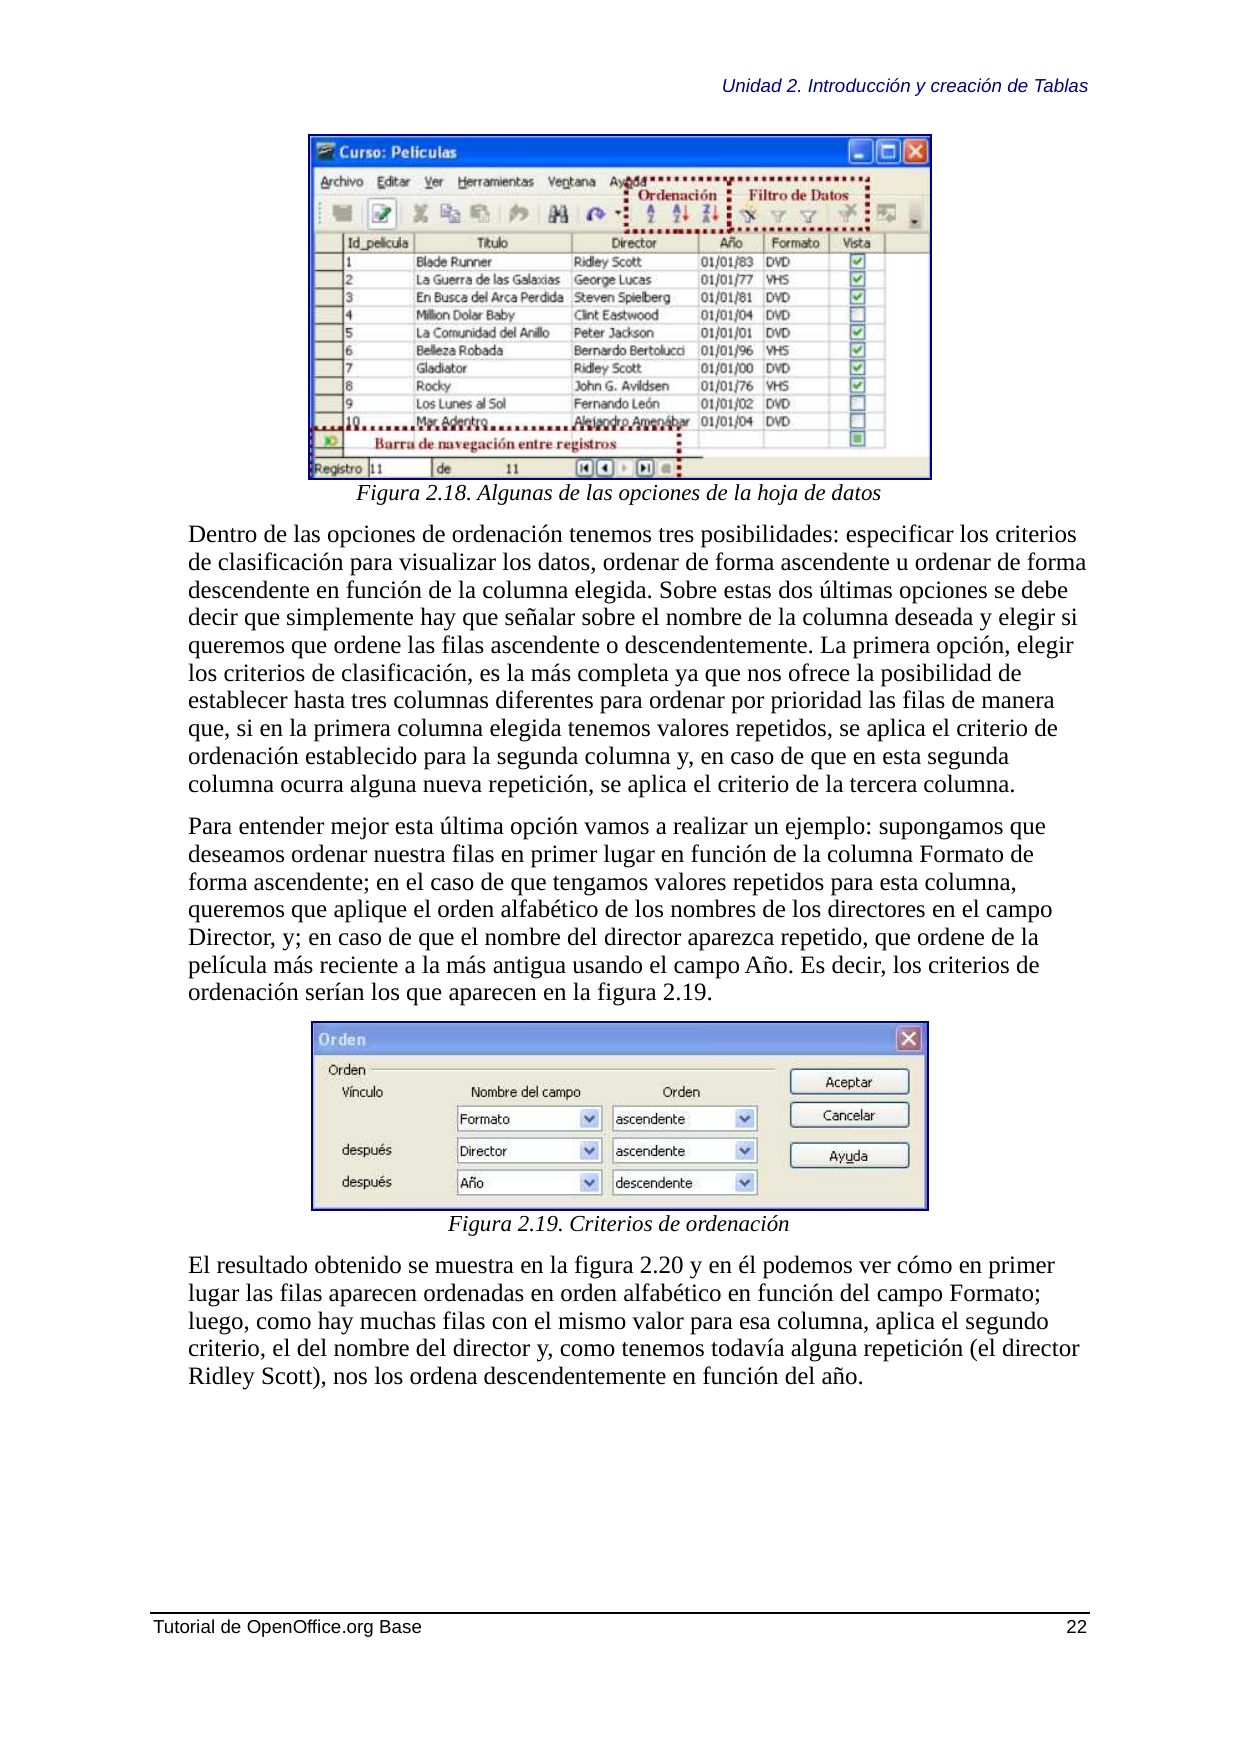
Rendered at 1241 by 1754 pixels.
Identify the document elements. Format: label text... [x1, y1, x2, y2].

text Para entender mejor esta última opción vamos a realizar un ejemplo: supongamos que deseamos ordenar nuestra filas en primer lugar en función de la columna Formato de forma ascendente; en el caso de que tengamos valores repetidos para esta columna, queremos que aplique el orden alfabético de los nombres de los directores en el campo Director, y; en caso de que el nombre del director aparezca repetido, que ordene de la película más reciente a la más antigua usando el campo Año. Es decir, los criterios de ordenación serían los que aparecen en la figura 2.19. [188, 812, 1090, 1006]
text Dentro de las opciones de ordenación tenemos tres posibilidades: especificar los criterios de clasificación para visualizar los datos, ordenar de forma ascendente u ordenar de forma descendente en función de la columna elegida. Sobre estas dos últimas opciones se debe decir que simplemente hay que señalar sobre el nombre de la columna deseada y elegir si queremos que ordene las filas ascendente o descendentemente. La primera opción, elegir los criterios de clasificación, es la más completa ya que nos ofrece la posibilidad de establecer hasta tres columnas diferentes para ordenar por prioridad las filas de manera que, si en la primera columna elegida tenemos valores repetidos, se aplica el criterio de ordenación establecido para la segunda columna y, en caso de que en esta segunda columna ocurra alguna nueva repetición, se aplica el criterio de la tercera columna. [188, 520, 1090, 797]
text Figura 2.19. Criterios de ordenación [150, 1021, 1090, 1237]
text El resultado obtenido se muestra en la figura 2.20 y en él podemos ver cómo en primer lugar las filas aparecen ordenadas en orden alfabético en función del campo Formato; luego, como hay muchas filas con el mismo valor para esa columna, aplica el segundo criterio, el del nombre del director y, como tenemos todavía alguna repetición (el director Ridley Scott), nos los ordena descendentemente en función del año. [188, 1251, 1090, 1390]
picture [313, 1023, 927, 1209]
picture [310, 136, 930, 478]
text Figura 2.18. Algunas de las opciones de la hoja de datos [150, 134, 1090, 506]
